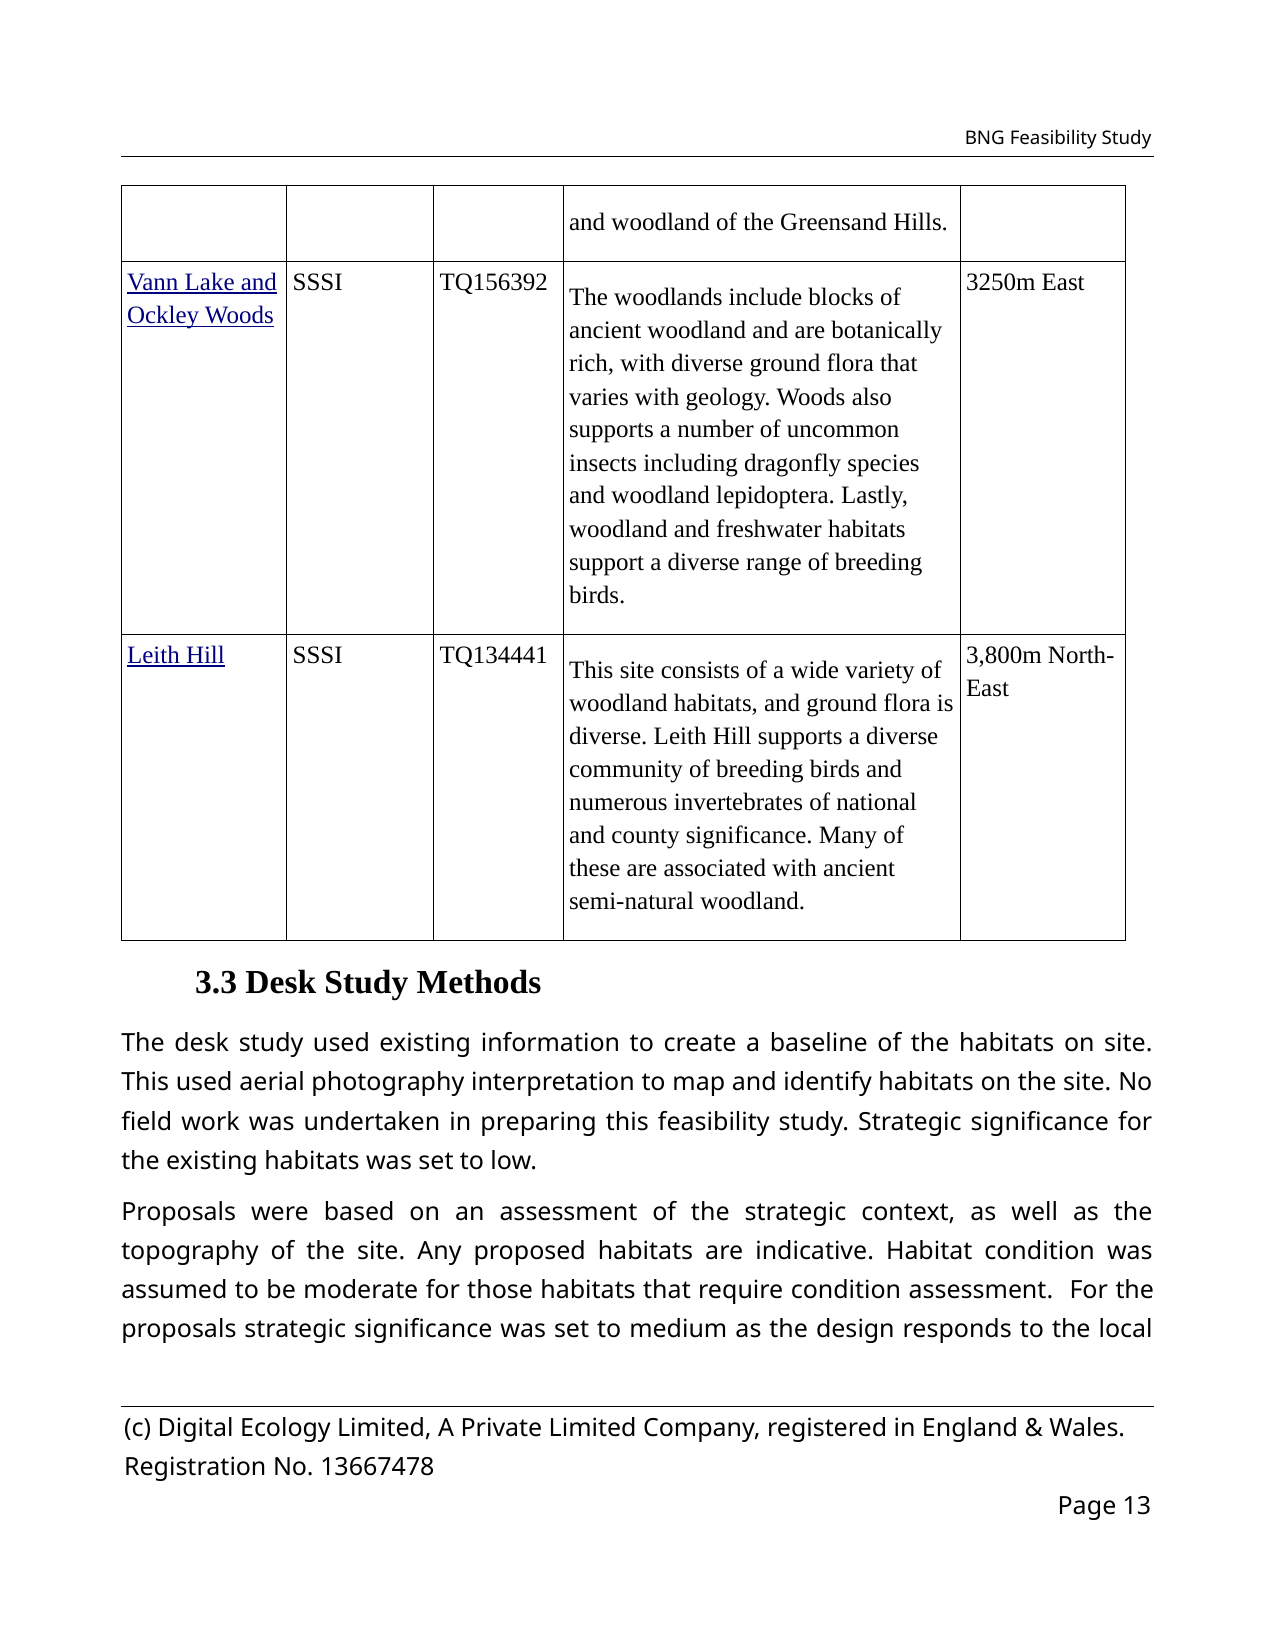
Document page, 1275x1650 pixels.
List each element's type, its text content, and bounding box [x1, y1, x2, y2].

table_cell This site consists of a wide variety of woodland habitats, and ground flora is diverse. Leith Hill supports a diverse community of breeding birds and numerous invertebrates of national and county significance. Many of these are associated with ancient semi-natural woodland. [564, 635, 960, 940]
table_cell SSSI [287, 635, 433, 940]
table_cell [122, 186, 286, 261]
table_cell [287, 186, 433, 261]
table_cell 3250m East [961, 262, 1125, 633]
table_cell SSSI [287, 262, 433, 633]
text The desk study used existing information to create a baseline of the habitats on site. This used aerial photography interpretation to map and identify habitats on the site. No field work was undertaken in preparing this feasibility study. Strategic significance for the existing habitats was set to low. [121, 1025, 1154, 1176]
table_cell [434, 186, 563, 261]
table_cell Leith Hill [122, 635, 286, 940]
table_cell The woodlands include blocks of ancient woodland and are botanically rich, with diverse ground flora that varies with geology. Woods also supports a number of uncommon insects including dragonfly species and woodland lepidoptera. Lastly, woodland and freshwater habitats support a diverse range of breeding birds. [564, 262, 960, 633]
table_cell TQ156392 [434, 262, 563, 633]
table_cell TQ134441 [434, 635, 563, 940]
text Proposals were based on an assessment of the strategic context, as well as the topography of the site. Any proposed habitats are indicative. Habitat condition was assumed to be moderate for those habitats that require condition assessment. For the proposals strategic significance was set to medium as the design responds to the local [121, 1193, 1154, 1345]
table_cell 3,800m North-East [961, 635, 1125, 940]
table_cell [961, 186, 1125, 261]
table_cell Vann Lake and Ockley Woods [122, 262, 286, 633]
subtitle 3.3 Desk Study Methods [121, 962, 1154, 1001]
table_cell and woodland of the Greensand Hills. [564, 186, 960, 261]
